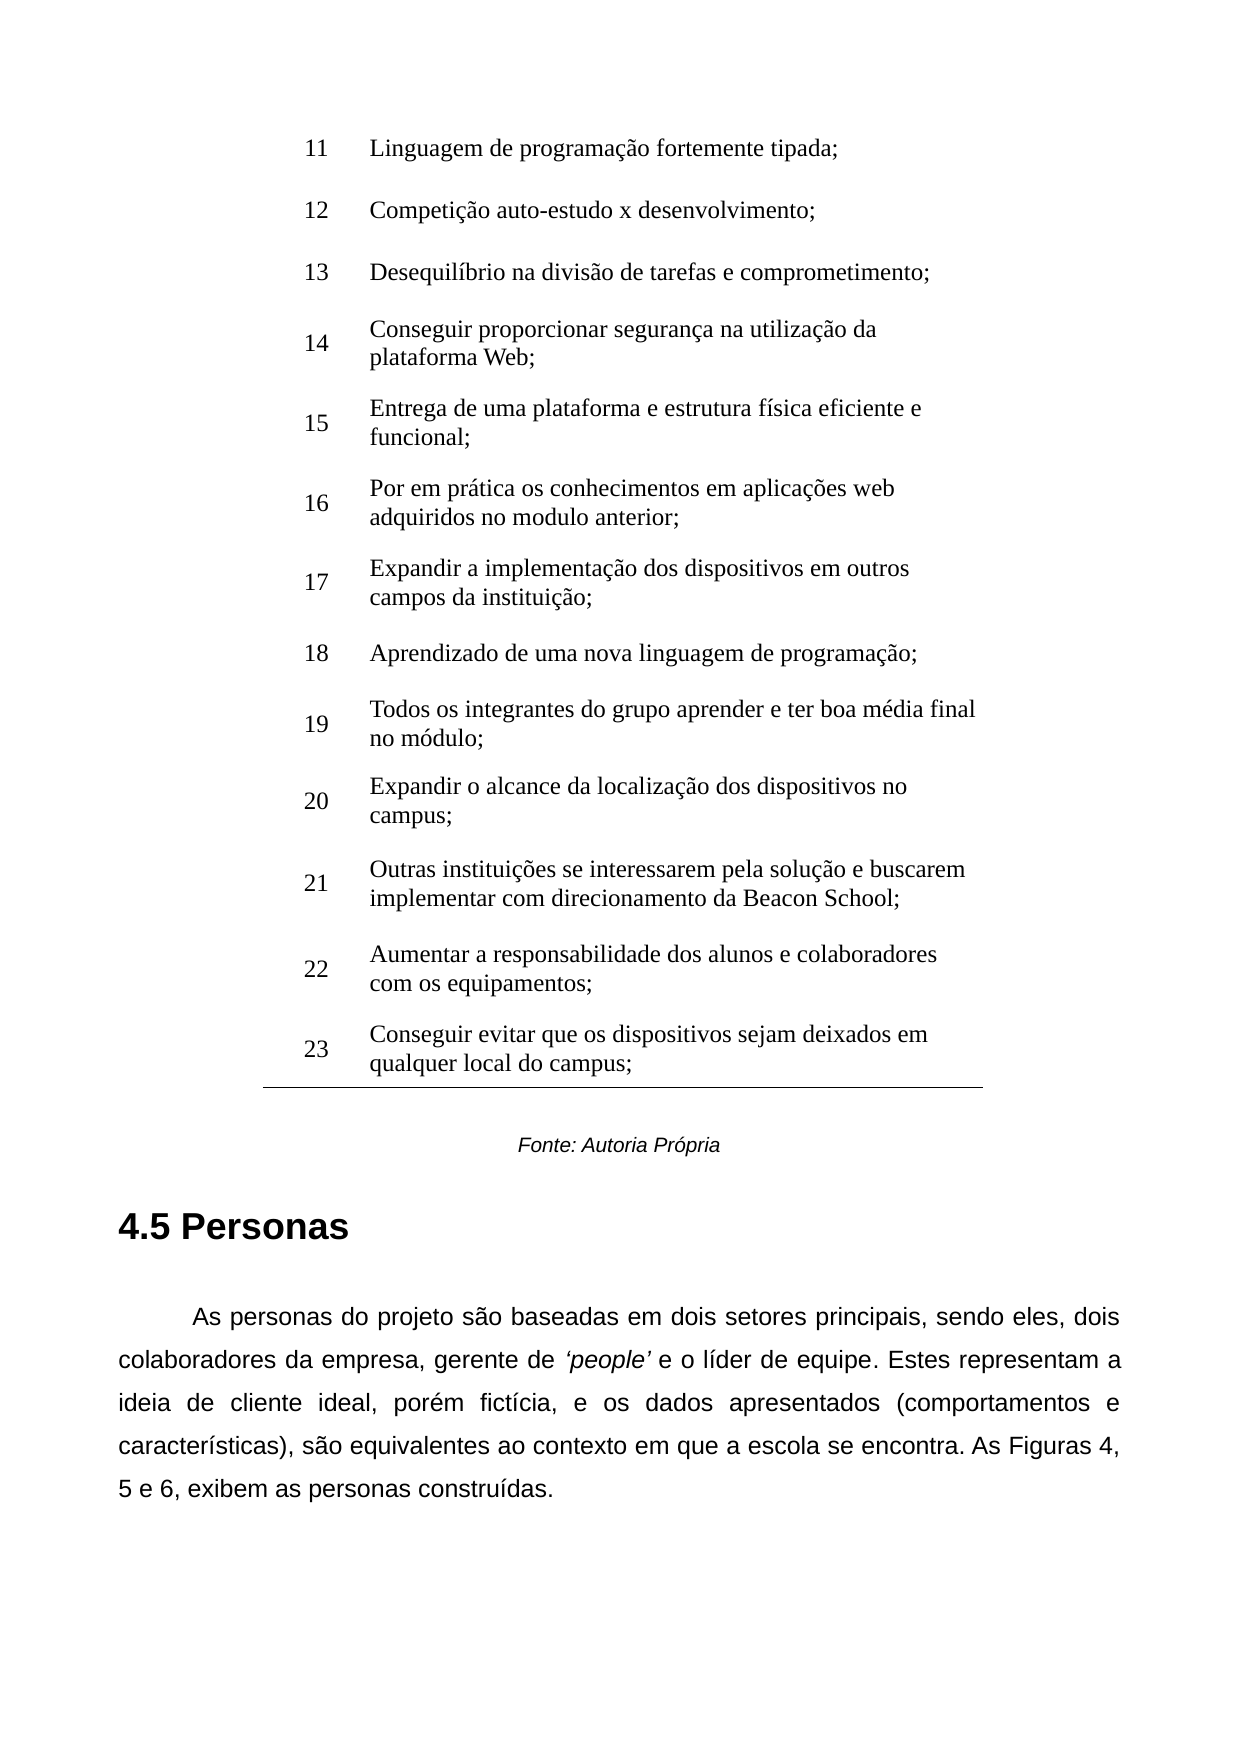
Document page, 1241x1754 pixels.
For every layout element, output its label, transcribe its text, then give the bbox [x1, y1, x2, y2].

table_cell Aumentar a responsabilidade dos alunos e colaboradores com os equipamentos; [369, 927, 983, 1010]
subtitle 4.5 Personas [118, 1204, 1122, 1247]
table_cell Desequilíbrio na divisão de tarefas e comprometimento; [369, 242, 983, 301]
table_cell Conseguir evitar que os dispositivos sejam deixados em qualquer local do campus; [369, 1010, 983, 1087]
text As personas do projeto são baseadas em dois setores principais, sendo eles, dois colaboradores da empresa, gerente de ‘people’ e o líder de equipe. Estes representam a ideia de cliente ideal, porém fictícia, e os dados apresentados (comportamentos e características), são equivalentes ao contexto em que a escola se encontra. As Figuras 4, 5 e 6, exibem as personas construídas. [118, 1302, 1122, 1503]
table_cell Por em prática os conhecimentos em aplicações web adquiridos no modulo anterior; [369, 461, 983, 544]
table_cell Outras instituições se interessarem pela solução e buscarem implementar com direcionamento da Beacon School; [369, 839, 983, 927]
table_cell Aprendizado de uma nova linguagem de programação; [369, 620, 983, 685]
table_cell Expandir o alcance da localização dos dispositivos no campus; [369, 761, 983, 839]
table_cell Conseguir proporcionar segurança na utilização da plataforma Web; [369, 301, 983, 384]
table_cell 23 [263, 1010, 369, 1087]
table_cell 14 [263, 301, 369, 384]
table_cell 11 [263, 118, 369, 177]
table_cell Expandir a implementação dos dispositivos em outros campos da instituição; [369, 544, 983, 620]
table_cell Competição auto-estudo x desenvolvimento; [369, 177, 983, 242]
table_cell Linguagem de programação fortemente tipada; [369, 118, 983, 177]
table_cell 15 [263, 384, 369, 461]
table_cell 12 [263, 177, 369, 242]
table_cell 13 [263, 242, 369, 301]
table_cell 16 [263, 461, 369, 544]
table_cell Entrega de uma plataforma e estrutura física eficiente e funcional; [369, 384, 983, 461]
table_cell 17 [263, 544, 369, 620]
table_cell 20 [263, 761, 369, 839]
table_cell 18 [263, 620, 369, 685]
table_cell 22 [263, 927, 369, 1010]
table_cell 19 [263, 685, 369, 761]
text Fonte: Autoria Própria [118, 1133, 1122, 1157]
table_cell 21 [263, 839, 369, 927]
table_cell Todos os integrantes do grupo aprender e ter boa média final no módulo; [369, 685, 983, 761]
